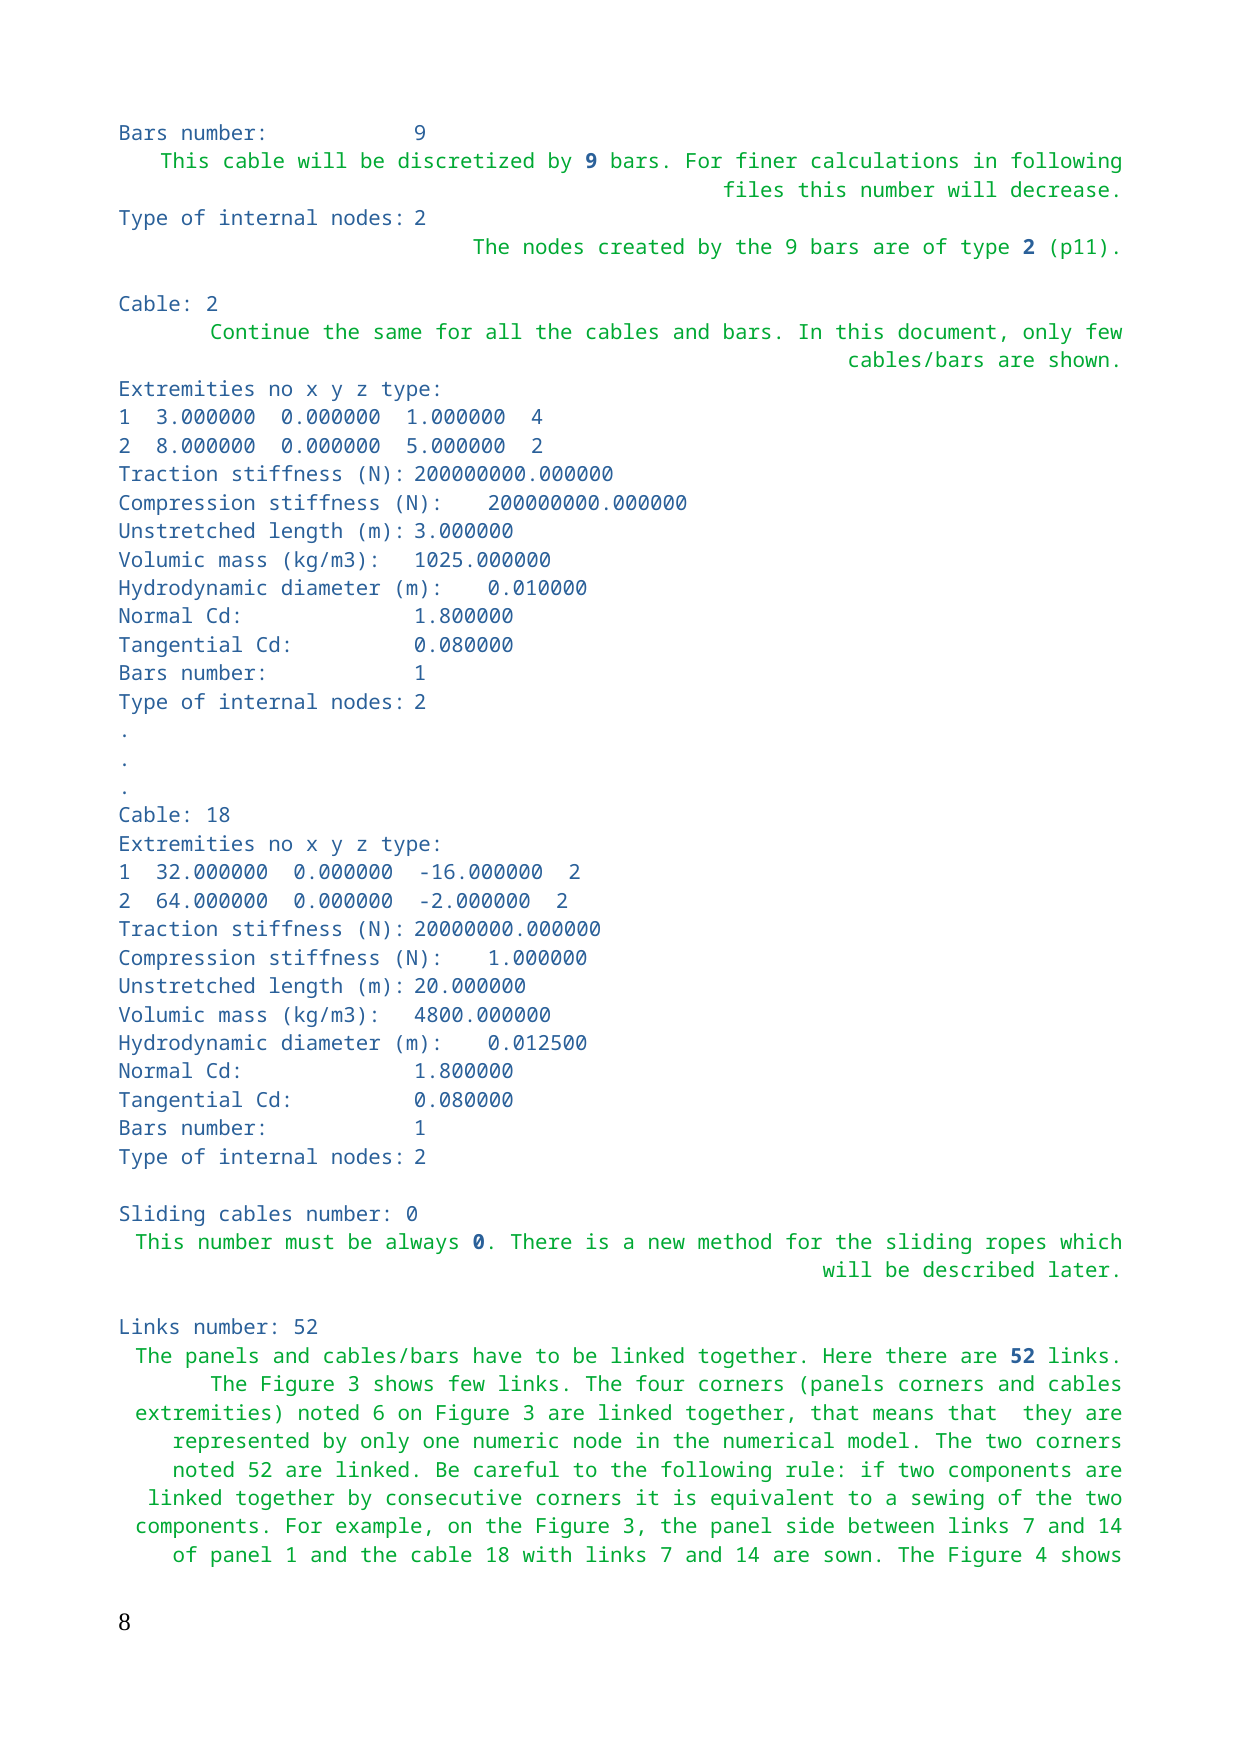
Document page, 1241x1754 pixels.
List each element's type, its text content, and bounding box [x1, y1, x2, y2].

text Cable: 18 [118, 801, 1122, 829]
text Normal Cd: 1.800000 [118, 1057, 1122, 1085]
text Continue the same for all the cables and bars. In this document, only few cables/bars are shown. [118, 317, 1122, 374]
text The nodes created by the 9 bars are of type 2 (p11). [118, 232, 1122, 260]
text Compression stiffness (N): 1.000000 [118, 943, 1122, 971]
text Links number: 52 [118, 1312, 1122, 1341]
text Hydrodynamic diameter (m): 0.012500 [118, 1028, 1122, 1057]
text Traction stiffness (N): 20000000.000000 [118, 914, 1122, 943]
text Unstretched length (m): 3.000000 [118, 516, 1122, 545]
text Type of internal nodes: 2 [118, 687, 1122, 715]
text Volumic mass (kg/m3): 4800.000000 [118, 1000, 1122, 1028]
text This number must be always 0. There is a new method for the sliding ropes which will be described later. [118, 1227, 1122, 1284]
text Type of internal nodes: 2 [118, 203, 1122, 232]
text This cable will be discretized by 9 bars. For finer calculations in following files this number will decrease. [118, 147, 1122, 203]
text Hydrodynamic diameter (m): 0.010000 [118, 573, 1122, 602]
text 1 32.000000 0.000000 -16.000000 2 [118, 857, 1122, 886]
text Sliding cables number: 0 [118, 1199, 1122, 1227]
text Unstretched length (m): 20.000000 [118, 971, 1122, 1000]
text . [118, 715, 1122, 744]
text Compression stiffness (N): 200000000.000000 [118, 488, 1122, 516]
text Tangential Cd: 0.080000 [118, 630, 1122, 658]
text Volumic mass (kg/m3): 1025.000000 [118, 545, 1122, 573]
text Bars number: 1 [118, 658, 1122, 687]
text Bars number: 9 [118, 118, 1122, 147]
text Extremities no x y z type: [118, 829, 1122, 857]
text Cable: 2 [118, 289, 1122, 317]
text Normal Cd: 1.800000 [118, 602, 1122, 630]
text Type of internal nodes: 2 [118, 1142, 1122, 1170]
text 2 8.000000 0.000000 5.000000 2 [118, 431, 1122, 459]
text Extremities no x y z type: [118, 374, 1122, 402]
text Traction stiffness (N): 200000000.000000 [118, 459, 1122, 488]
text 2 64.000000 0.000000 -2.000000 2 [118, 886, 1122, 914]
text Tangential Cd: 0.080000 [118, 1085, 1122, 1113]
text 1 3.000000 0.000000 1.000000 4 [118, 402, 1122, 431]
text The panels and cables/bars have to be linked together. Here there are 52 links. The Figure 3 shows few links. The four corners (panels corners and cables extremities) noted 6 on Figure 3 are linked together, that means that they are represented by only one numeric node in the numerical model. The two corners noted 52 are linked. Be careful to the following rule: if two components are linked together by consecutive corners it is equivalent to a sewing of the two components. For example, on the Figure 3, the panel side between links 7 and 14 of panel 1 and the cable 18 with links 7 and 14 are sown. The Figure 4 shows [118, 1341, 1122, 1568]
text Bars number: 1 [118, 1113, 1122, 1142]
text . [118, 744, 1122, 772]
text . [118, 772, 1122, 801]
